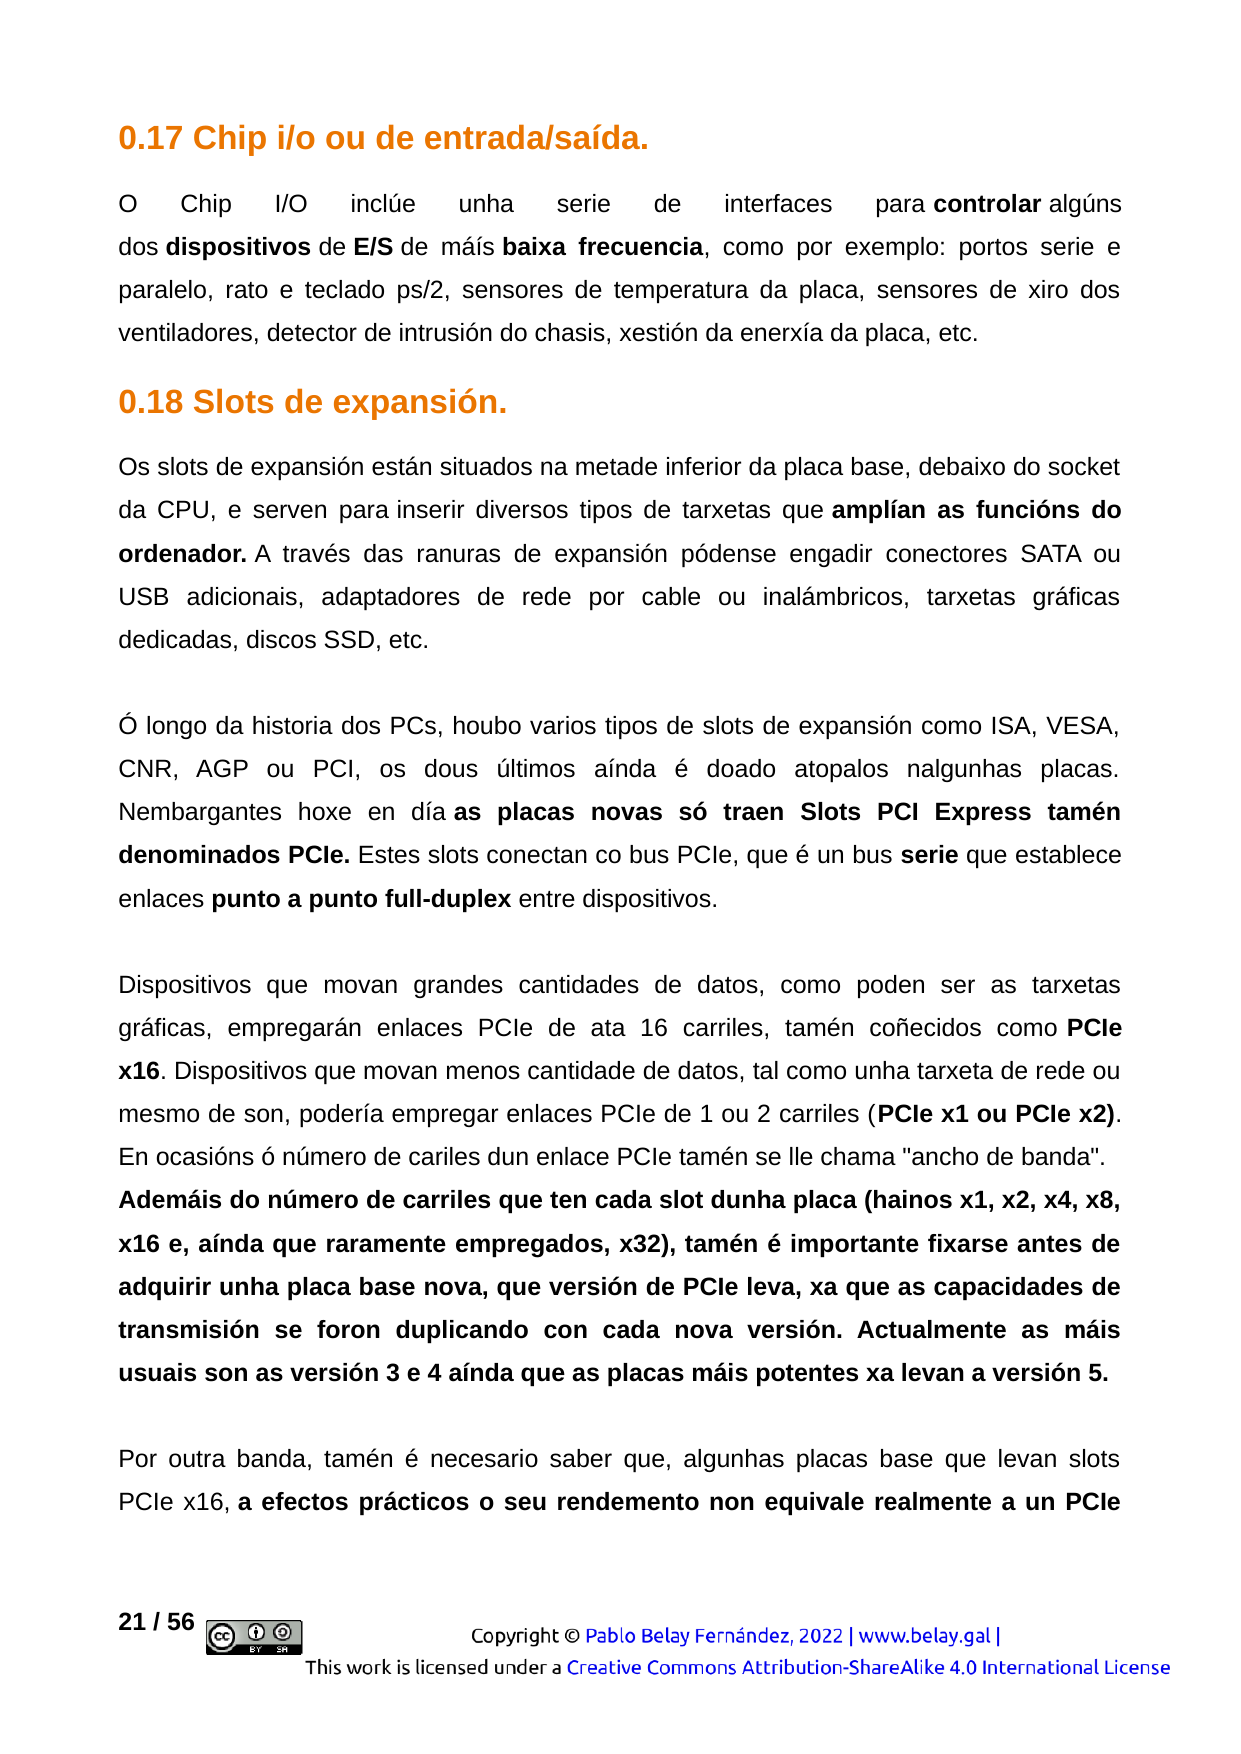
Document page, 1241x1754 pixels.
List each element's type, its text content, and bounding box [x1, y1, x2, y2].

text Dispositivos que movan grandes cantidades de datos, como poden ser as tarxetas gráficas, empregarán enlaces PCIe de ata 16 carriles, tamén coñecidos como PCIe x16. Dispositivos que movan menos cantidade de datos, tal como unha tarxeta de rede ou mesmo de son, podería empregar enlaces PCIe de 1 ou 2 carriles (PCIe x1 ou PCIe x2). En ocasións ó número de cariles dun enlace PCIe tamén se lle chama "ancho de banda". [118, 970, 1122, 1171]
text Os slots de expansión están situados na metade inferior da placa base, debaixo do socket da CPU, e serven para inserir diversos tipos de tarxetas que amplían as funcións do ordenador. A través das ranuras de expansión pódense engadir conectores SATA ou USB adicionais, adaptadores de rede por cable ou inalámbricos, tarxetas gráficas dedicadas, discos SSD, etc. [118, 452, 1122, 653]
picture [200, 1604, 1205, 1690]
text Ademáis do número de carriles que ten cada slot dunha placa (hainos x1, x2, x4, x8, x16 e, aínda que raramente empregados, x32), tamén é importante fixarse antes de adquirir unha placa base nova, que versión de PCIe leva, xa que as capacidades de transmisión se foron duplicando con cada nova versión. Actualmente as máis usuais son as versión 3 e 4 aínda que as placas máis potentes xa levan a versión 5. [118, 1185, 1122, 1387]
text Por outra banda, tamén é necesario saber que, algunhas placas base que levan slots PCIe x16, a efectos prácticos o seu rendemento non equivale realmente a un PCIe [118, 1444, 1122, 1516]
subtitle 0.18 Slots de expansión. [118, 382, 1122, 421]
subtitle 0.17 Chip i/o ou de entrada/saída. [118, 118, 1122, 157]
text Ó longo da historia dos PCs, houbo varios tipos de slots de expansión como ISA, VESA, CNR, AGP ou PCI, os dous últimos aínda é doado atopalos nalgunhas placas. Nembargantes hoxe en día as placas novas só traen Slots PCI Express tamén denominados PCIe. Estes slots conectan co bus PCIe, que é un bus serie que establece enlaces punto a punto full-duplex entre dispositivos. [118, 711, 1122, 912]
text O Chip I/O inclúe unha serie de interfaces para controlar algúns dos dispositivos de E/S de máís baixa frecuencia, como por exemplo: portos serie e paralelo, rato e teclado ps/2, sensores de temperatura da placa, sensores de xiro dos ventiladores, detector de intrusión do chasis, xestión da enerxía da placa, etc. [118, 188, 1122, 347]
